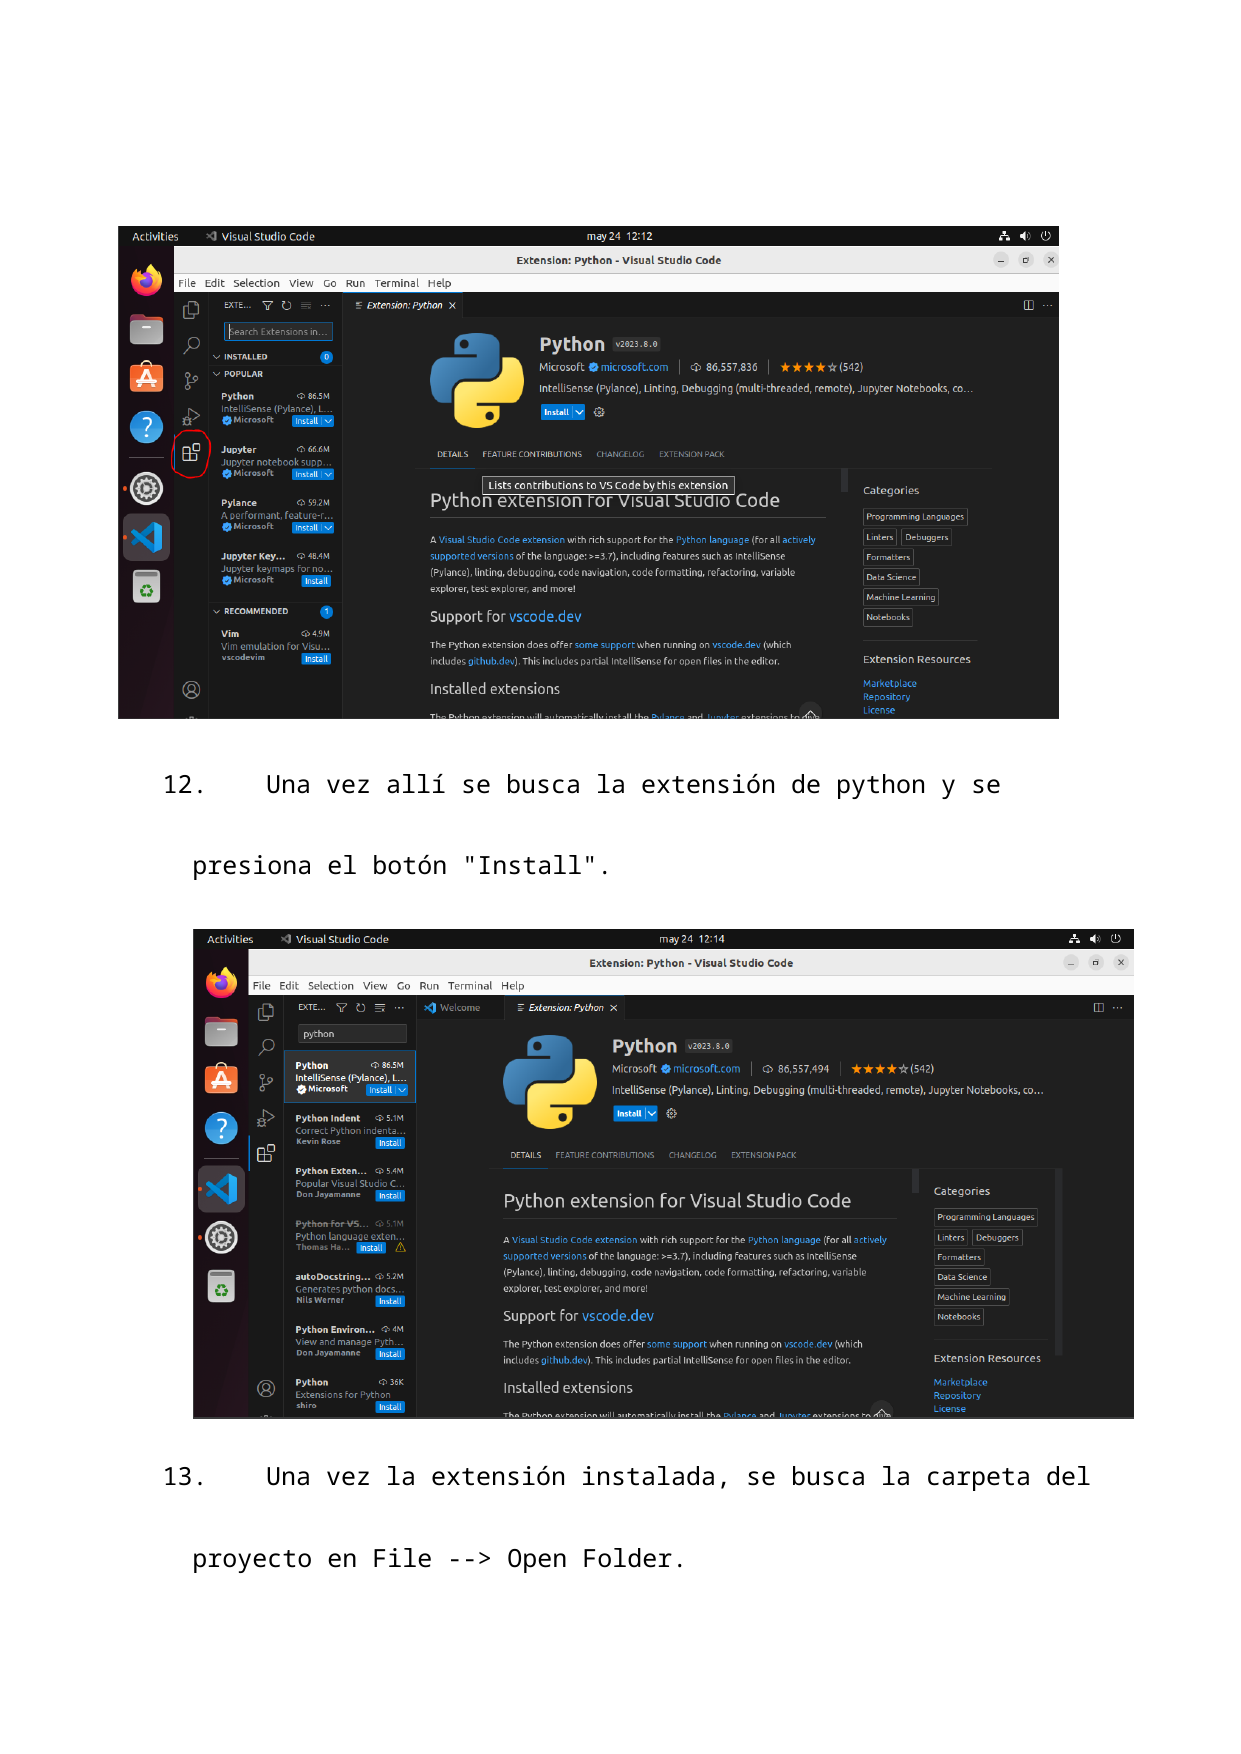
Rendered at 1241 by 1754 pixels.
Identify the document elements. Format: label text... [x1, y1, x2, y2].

list Una vez la extensión instalada, se busca la carpeta del proyecto en File --> Open Folder. [162, 1459, 1122, 1575]
list Una vez allí se busca la extensión de python y se presiona el botón "Install". [162, 766, 1122, 882]
